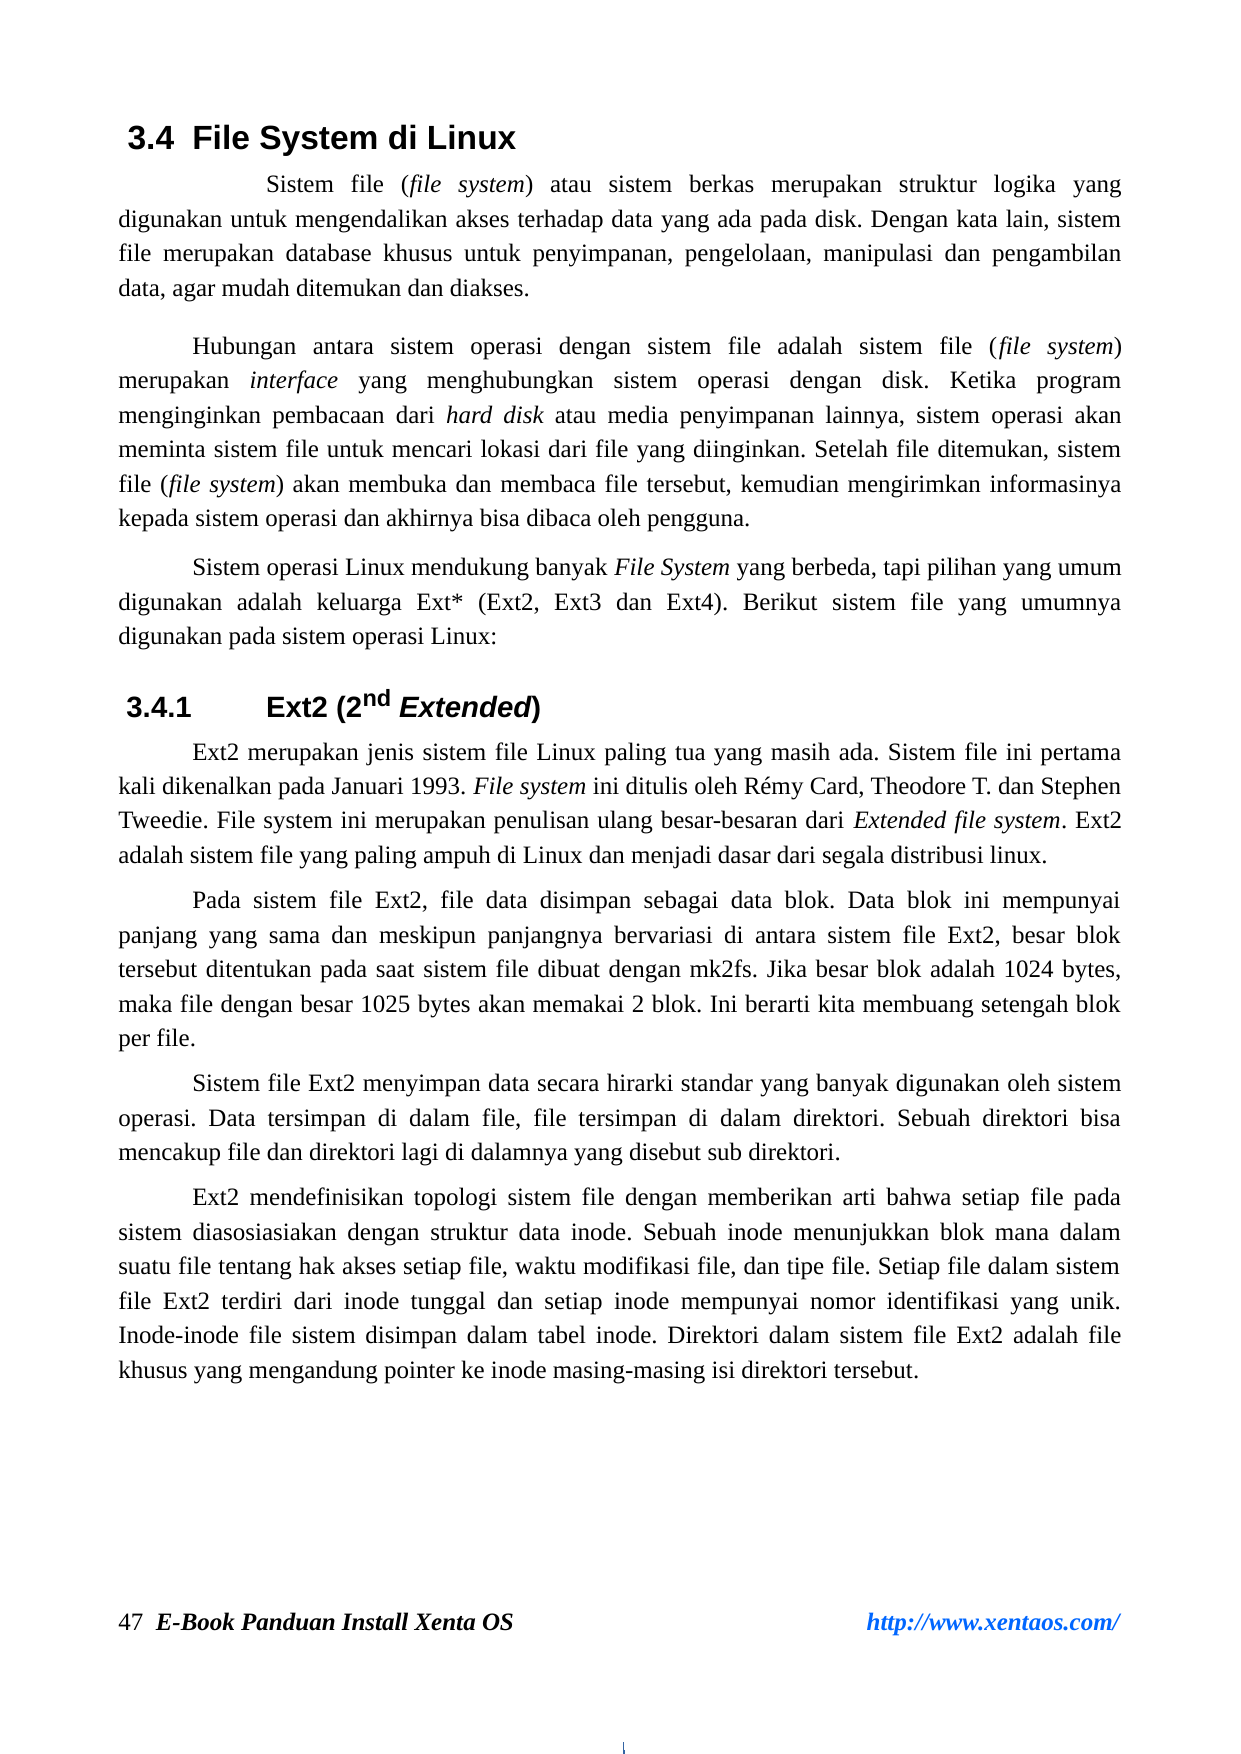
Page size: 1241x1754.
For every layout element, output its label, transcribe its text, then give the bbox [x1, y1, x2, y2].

text Sistem file Ext2 menyimpan data secara hirarki standar yang banyak digunakan oleh sistem operasi. Data tersimpan di dalam file, file tersimpan di dalam direktori. Sebuah direktori bisa mencakup file dan direktori lagi di dalamnya yang disebut sub direktori. [118, 1068, 1122, 1166]
text Hubungan antara sistem operasi dengan sistem file adalah sistem file (file system) merupakan interface yang menghubungkan sistem operasi dengan disk. Ketika program menginginkan pembacaan dari hard disk atau media penyimpanan lainnya, sistem operasi akan meminta sistem file untuk mencari lokasi dari file yang diinginkan. Setelah file ditemukan, sistem file (file system) akan membuka dan membaca file tersebut, kemudian mengirimkan informasinya kepada sistem operasi dan akhirnya bisa dibaca oleh pengguna. [118, 331, 1122, 532]
text Sistem operasi Linux mendukung banyak File System yang berbeda, tapi pilihan yang umum digunakan adalah keluarga Ext* (Ext2, Ext3 dan Ext4). Berikut sistem file yang umumnya digunakan pada sistem operasi Linux: [118, 552, 1122, 650]
subtitle Ext2 (2nd Extended) [118, 685, 1122, 724]
text Pada sistem file Ext2, file data disimpan sebagai data blok. Data blok ini mempunyai panjang yang sama dan meskipun panjangnya bervariasi di antara sistem file Ext2, besar blok tersebut ditentukan pada saat sistem file dibuat dengan mk2fs. Jika besar blok adalah 1024 bytes, maka file dengan besar 1025 bytes akan memakai 2 blok. Ini berarti kita membuang setengah blok per file. [118, 885, 1122, 1052]
text Sistem file (file system) atau sistem berkas merupakan struktur logika yang digunakan untuk mengendalikan akses terhadap data yang ada pada disk. Dengan kata lain, sistem file merupakan database khusus untuk penyimpanan, pengelolaan, manipulasi dan pengambilan data, agar mudah ditemukan dan diakses. [118, 169, 1122, 301]
text Ext2 mendefinisikan topologi sistem file dengan memberikan arti bahwa setiap file pada sistem diasosiasiakan dengan struktur data inode. Sebuah inode menunjukkan blok mana dalam suatu file tentang hak akses setiap file, waktu modifikasi file, dan tipe file. Setiap file dalam sistem file Ext2 terdiri dari inode tunggal dan setiap inode mempunyai nomor identifikasi yang unik. Inode-inode file sistem disimpan dalam tabel inode. Direktori dalam sistem file Ext2 adalah file khusus yang mengandung pointer ke inode masing-masing isi direktori tersebut. [118, 1182, 1122, 1384]
text Ext2 merupakan jenis sistem file Linux paling tua yang masih ada. Sistem file ini pertama kali dikenalkan pada Januari 1993. File system ini ditulis oleh Rémy Card, Theodore T. dan Stephen Tweedie. File system ini merupakan penulisan ulang besar-besaran dari Extended file system. Ext2 adalah sistem file yang paling ampuh di Linux dan menjadi dasar dari segala distribusi linux. [118, 737, 1122, 869]
subtitle File System di Linux [118, 118, 1122, 157]
text stem) Linux: http://dosen.gufron.com/artikel/mengenal-sistem-file-file-system-linux/18/ [118, 322, 1122, 331]
